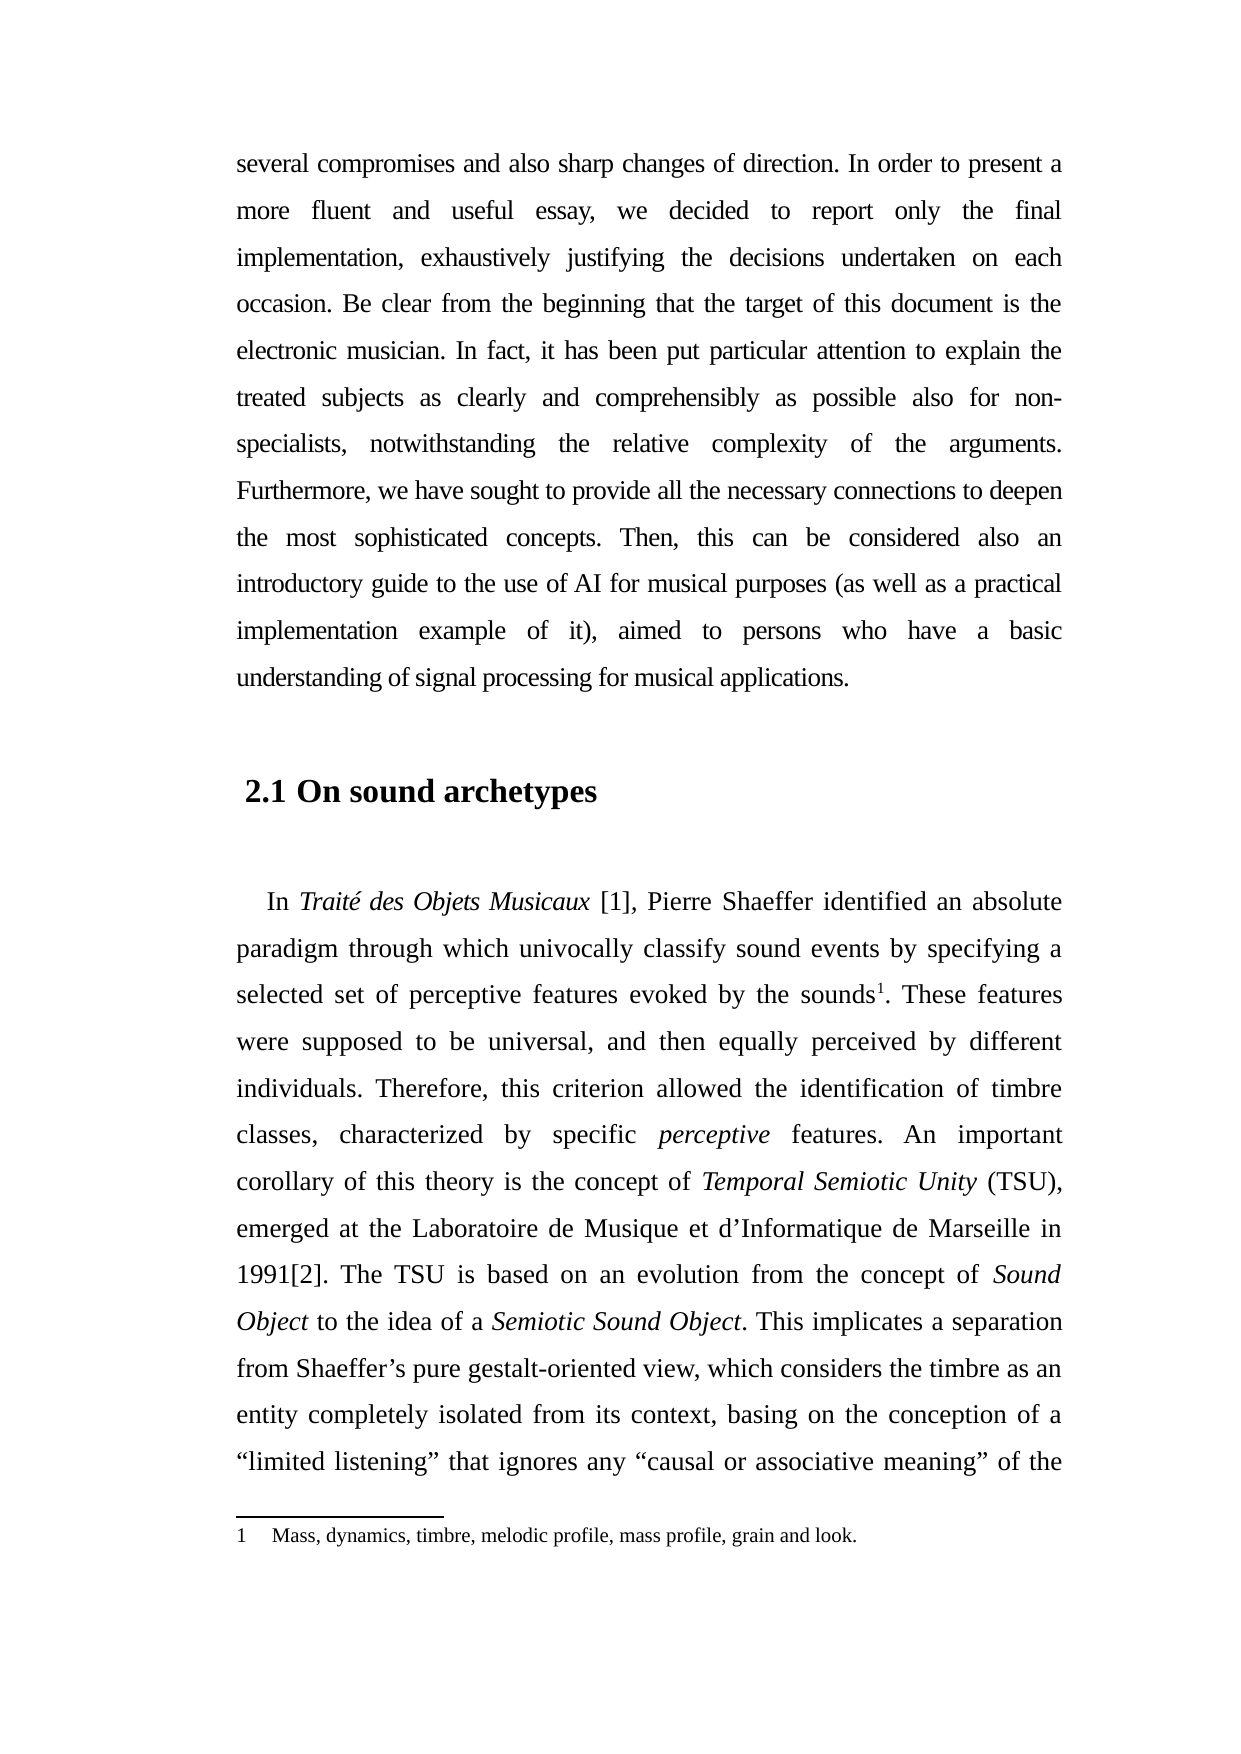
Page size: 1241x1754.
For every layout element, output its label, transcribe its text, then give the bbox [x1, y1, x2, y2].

text In Traité des Objets Musicaux [1], Pierre Shaeffer identified an absolute paradigm through which univocally classify sound events by specifying a selected set of perceptive features evoked by the sounds. These features were supposed to be universal, and then equally perceived by different individuals. Therefore, this criterion allowed the identification of timbre classes, characterized by specific perceptive features. An important corollary of this theory is the concept of Temporal Semiotic Unity (TSU), emerged at the Laboratoire de Musique et d’Informatique de Marseille in 1991[2]. The TSU is based on an evolution from the concept of Sound Object to the idea of a Semiotic Sound Object. This implicates a separation from Shaeffer’s pure gestalt-oriented view, which considers the timbre as an entity completely isolated from its context, basing on the conception of a “limited listening” that ignores any “causal or associative meaning” of the [236, 885, 1063, 1476]
text several compromises and also sharp changes of direction. In order to present a more fluent and useful essay, we decided to report only the final implementation, exhaustively justifying the decisions undertaken on each occasion. Be clear from the beginning that the target of this document is the electronic musician. In fact, it has been put particular attention to explain the treated subjects as clearly and comprehensibly as possible also for non-specialists, notwithstanding the relative complexity of the arguments. Furthermore, we have sought to provide all the necessary connections to deepen the most sophisticated concepts. Then, this can be considered also an introductory guide to the use of AI for musical purposes (as well as a practical implementation example of it), aimed to persons who have a basic understanding of signal processing for musical applications. [236, 148, 1063, 692]
subtitle On sound archetypes [236, 772, 1063, 810]
text Mass, dynamics, timbre, melodic profile, mass profile, grain and look. [236, 1523, 1063, 1547]
